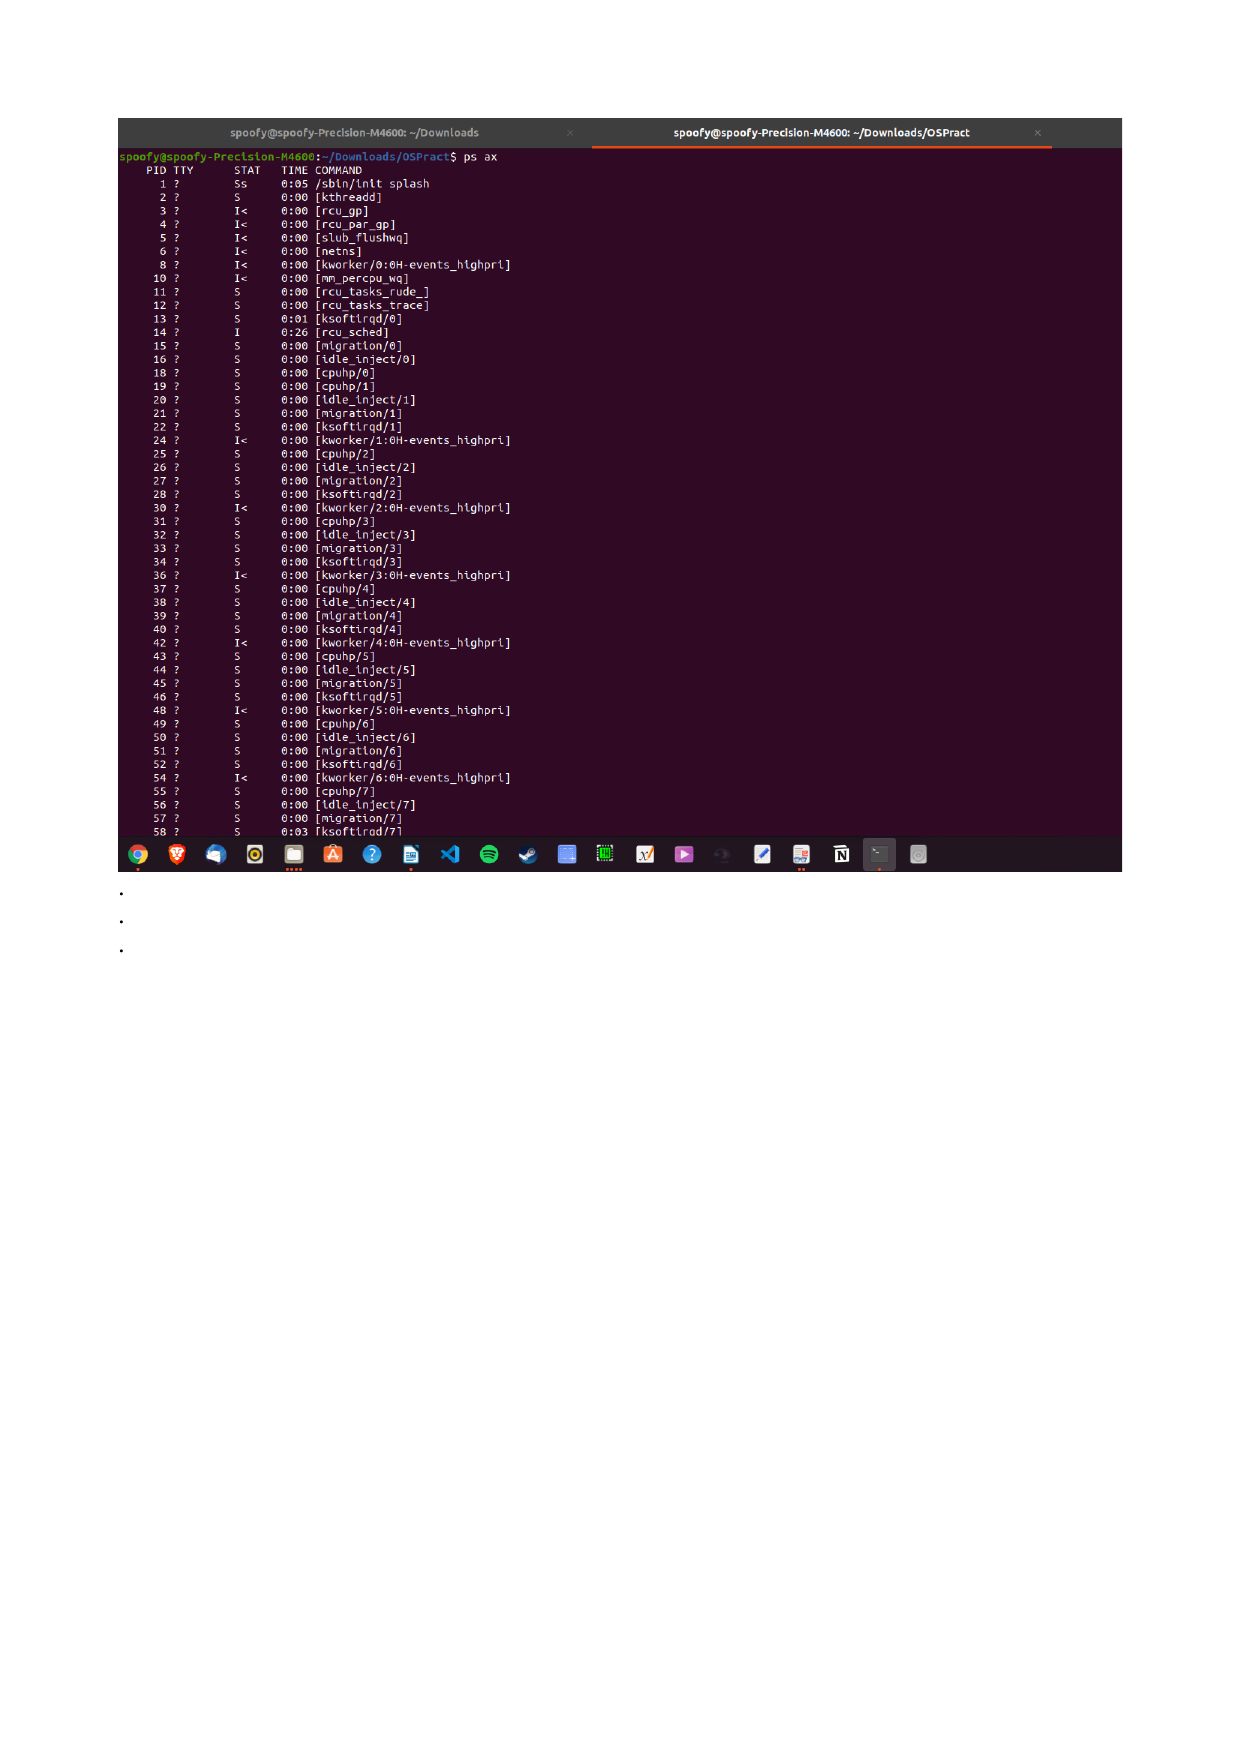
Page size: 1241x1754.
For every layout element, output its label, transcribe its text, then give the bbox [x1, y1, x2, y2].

text . [118, 900, 1122, 929]
picture [118, 118, 1123, 872]
text . [118, 872, 1122, 900]
text . [118, 929, 1122, 958]
